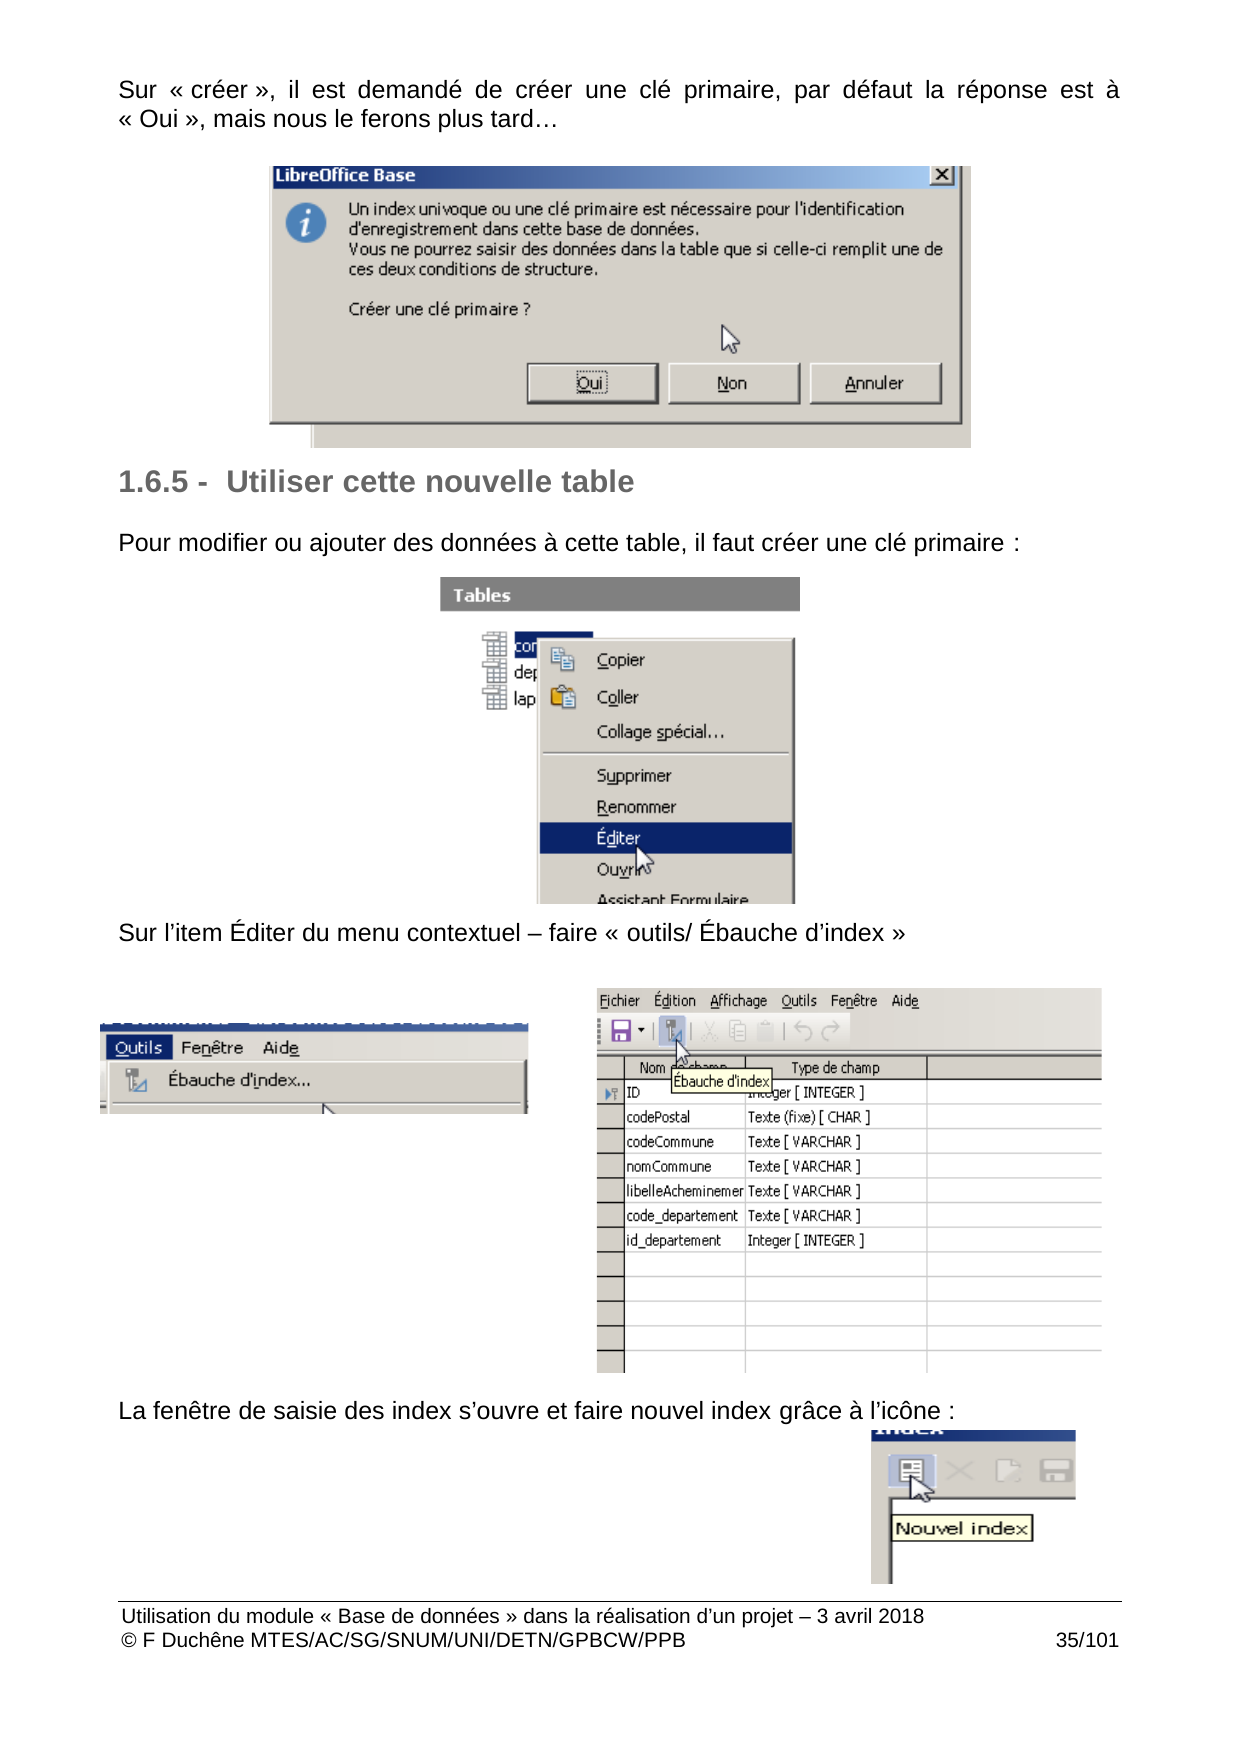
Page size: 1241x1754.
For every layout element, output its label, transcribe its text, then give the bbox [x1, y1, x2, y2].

text Sur l’item Éditer du menu contextuel – faire « outils/ Ébauche d’index » [118, 918, 1122, 947]
text Sur « créer », il est demandé de créer une clé primaire, par défaut la réponse est à « Oui », mais nous le ferons plus tard… [118, 75, 1122, 133]
subtitle Utiliser cette nouvelle table [118, 463, 1122, 499]
picture [440, 577, 800, 904]
text Pour modifier ou ajouter des données à cette table, il faut créer une clé primaire : [118, 528, 1122, 557]
text La fenêtre de saisie des index s’ouvre et faire nouvel index grâce à l’icône : [118, 1396, 1122, 1425]
